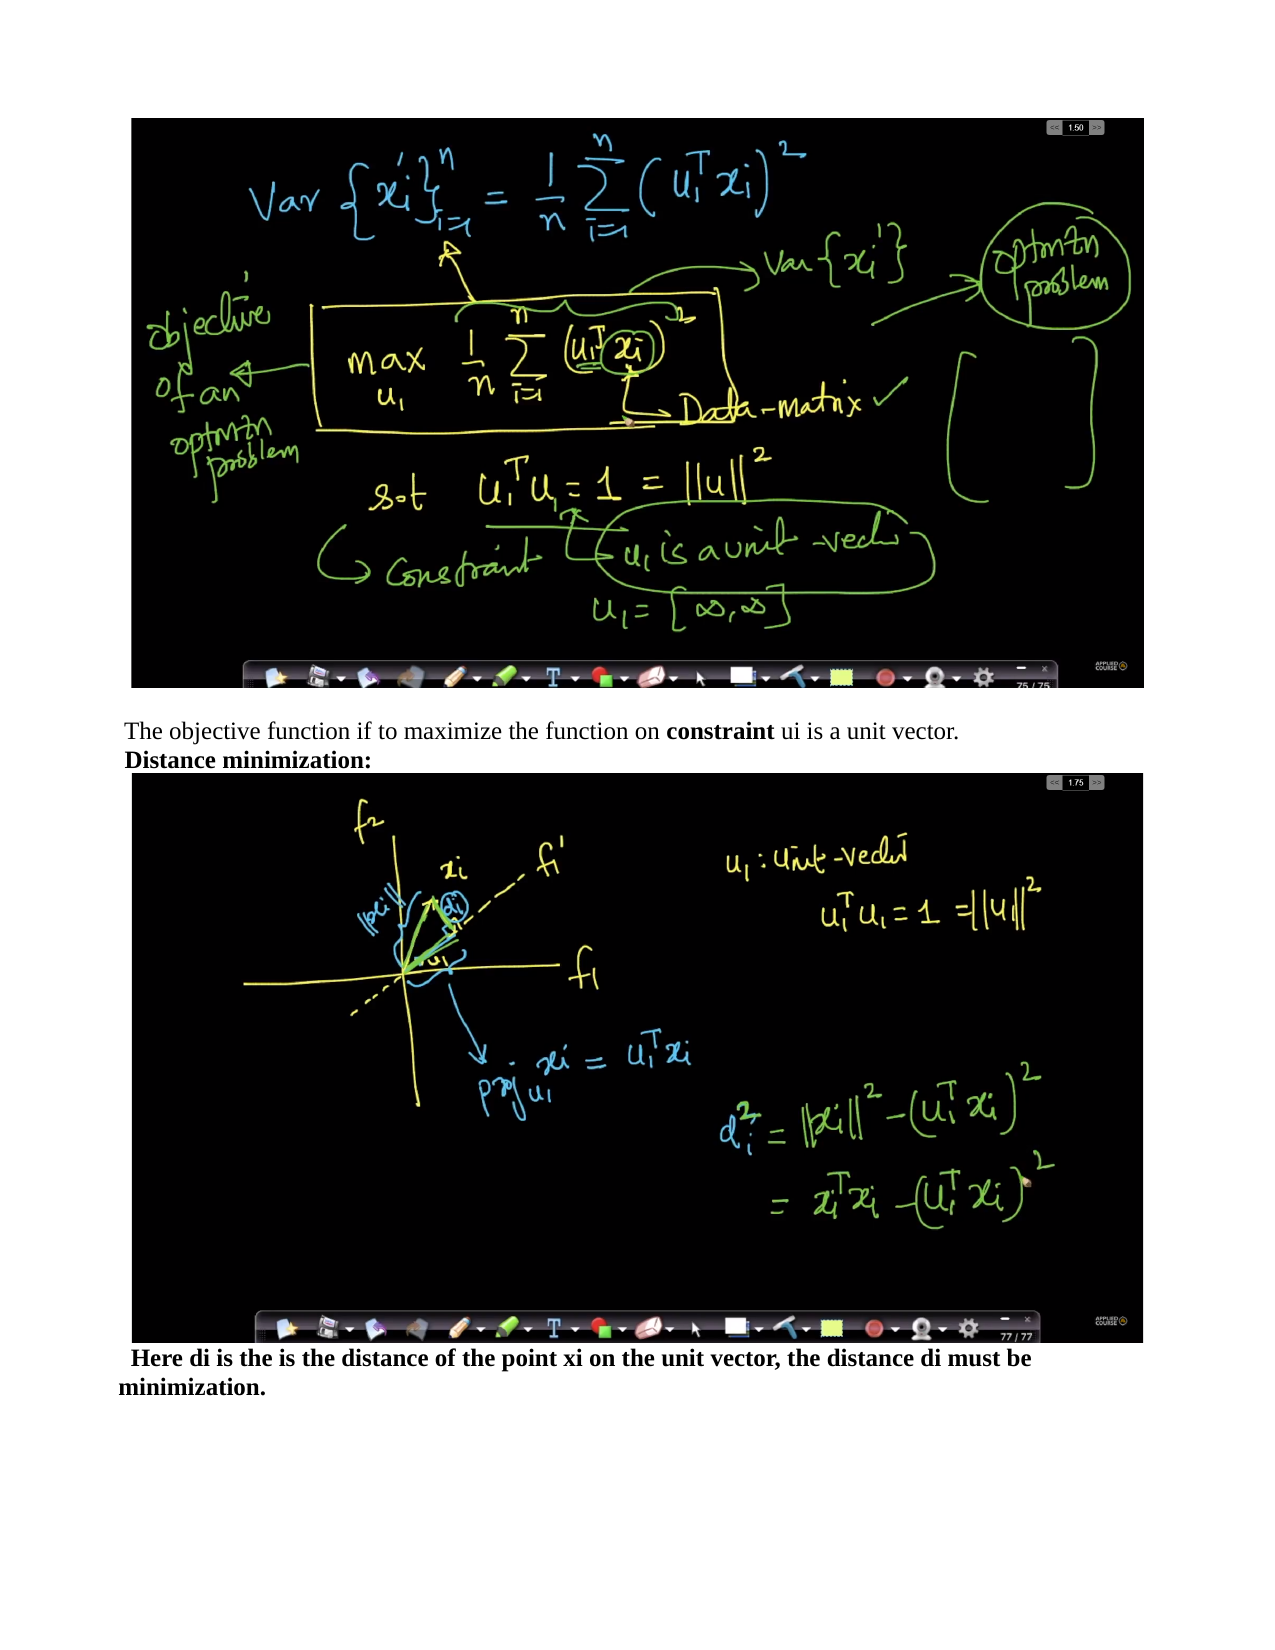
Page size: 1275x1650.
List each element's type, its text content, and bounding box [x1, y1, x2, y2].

text The objective function if to maximize the function on constraint ui is a unit vector. [118, 716, 1157, 745]
picture [131, 773, 1144, 1343]
text Distance minimization: [118, 745, 1157, 774]
picture [131, 118, 1144, 688]
text Here di is the is the distance of the point xi on the unit vector, the distance di must be minimization. [118, 774, 1157, 1400]
